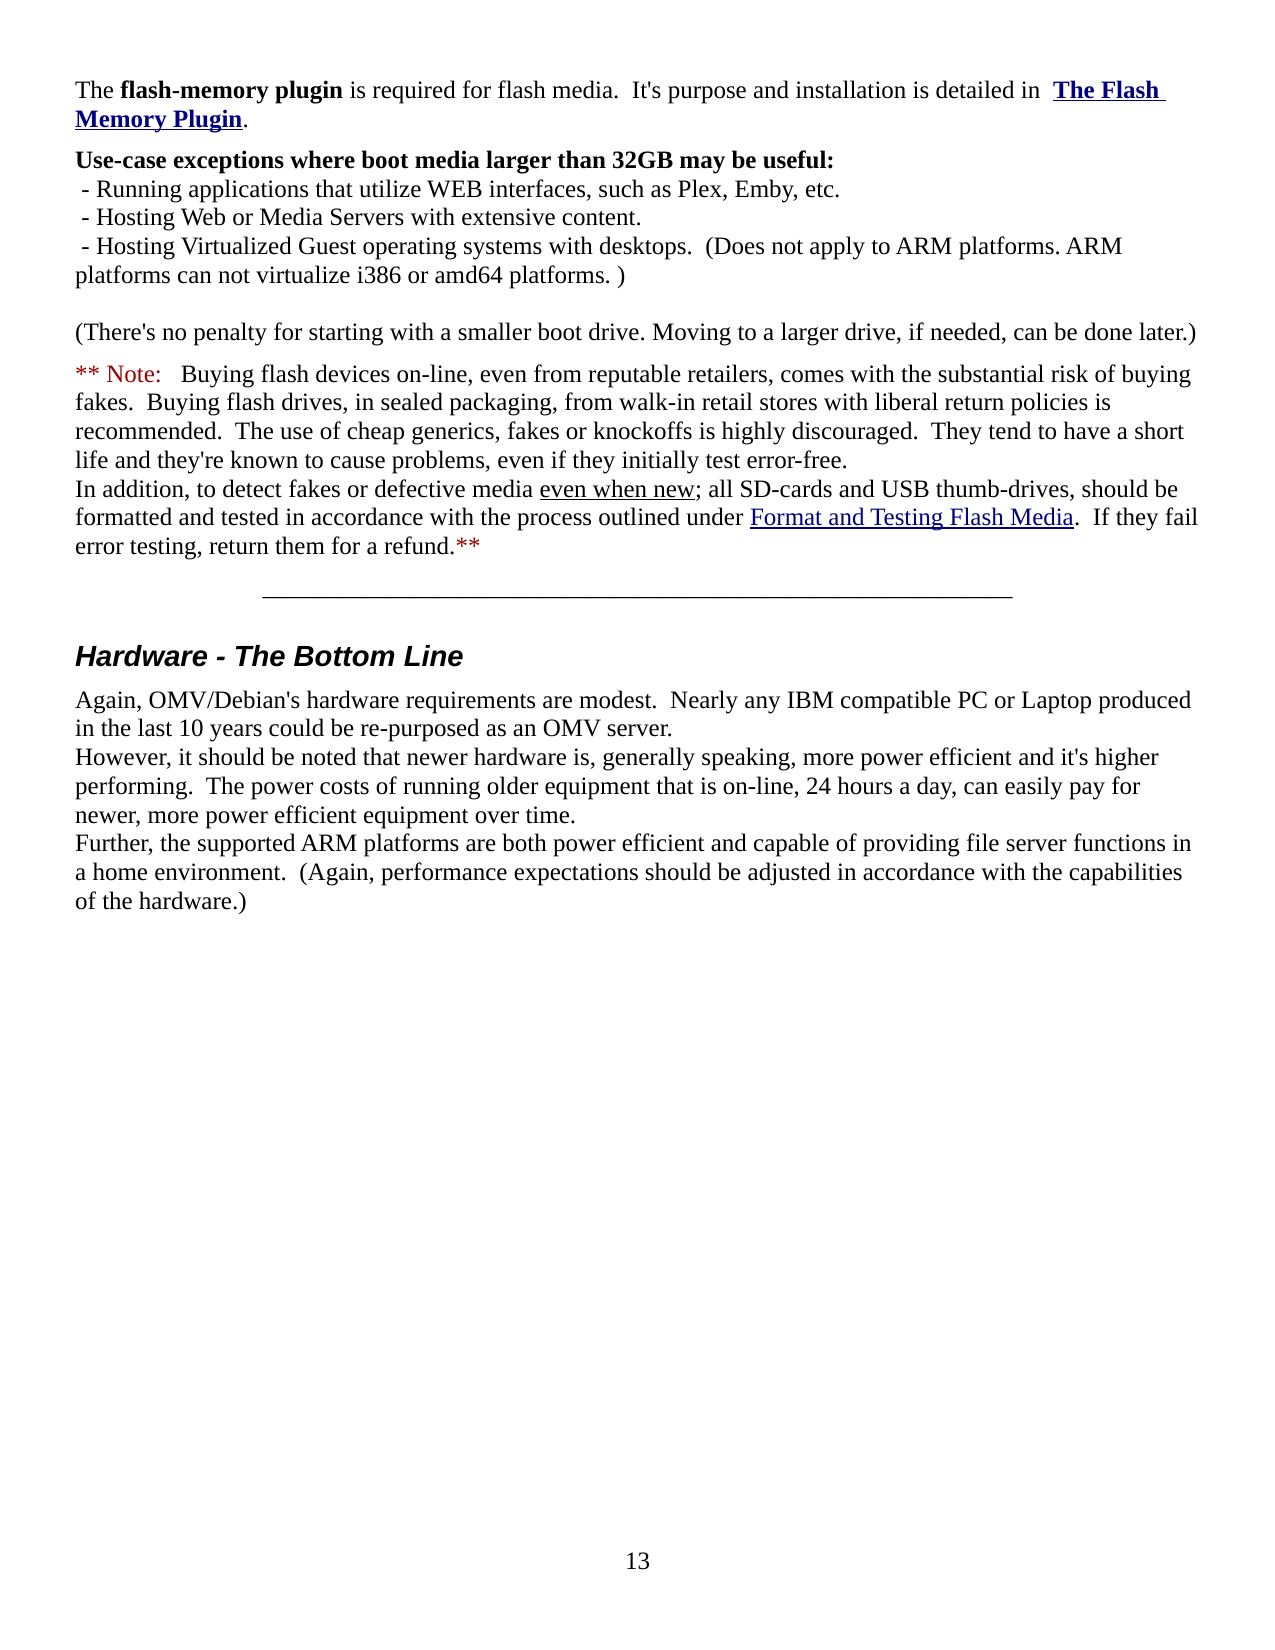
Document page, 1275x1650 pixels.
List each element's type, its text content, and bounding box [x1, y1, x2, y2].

subtitle Hardware - The Bottom Line [75, 639, 1200, 672]
text ____________________________________________________________ [75, 572, 1200, 601]
text ** Note: Buying flash devices on-line, even from reputable retailers, comes with the substantial risk of buying fakes. Buying flash drives, in sealed packaging, from walk-in retail stores with liberal return policies is recommended. The use of cheap generics, fakes or knockoffs is highly discouraged. They tend to have a short life and they're known to cause problems, even if they initially test error-free. In addition, to detect fakes or defective media even when new; all SD-cards and USB thumb-drives, should be formatted and tested in accordance with the process outlined under Format and Testing Flash Media. If they fail error testing, return them for a refund.** [75, 359, 1200, 560]
text The flash-memory plugin is required for flash media. It's purpose and installation is detailed in The Flash Memory Plugin. [75, 75, 1200, 132]
text Use-case exceptions where boot media larger than 32GB may be useful: - Running applications that utilize WEB interfaces, such as Plex, Emby, etc. - Hosting Web or Media Servers with extensive content. - Hosting Virtualized Guest operating systems with desktops. (Does not apply to ARM platforms. ARM platforms can not virtualize i386 or amd64 platforms. ) (There's no penalty for starting with a smaller boot drive. Moving to a larger drive, if needed, can be done later.) [75, 145, 1200, 346]
text Again, OMV/Debian's hardware requirements are modest. Nearly any IBM compatible PC or Laptop produced in the last 10 years could be re-purposed as an OMV server. However, it should be noted that newer hardware is, generally speaking, more power efficient and it's higher performing. The power costs of running older equipment that is on-line, 24 hours a day, can easily pay for newer, more power efficient equipment over time. Further, the supported ARM platforms are both power efficient and capable of providing file server functions in a home environment. (Again, performance expectations should be adjusted in accordance with the capabilities of the hardware.) [75, 685, 1200, 915]
